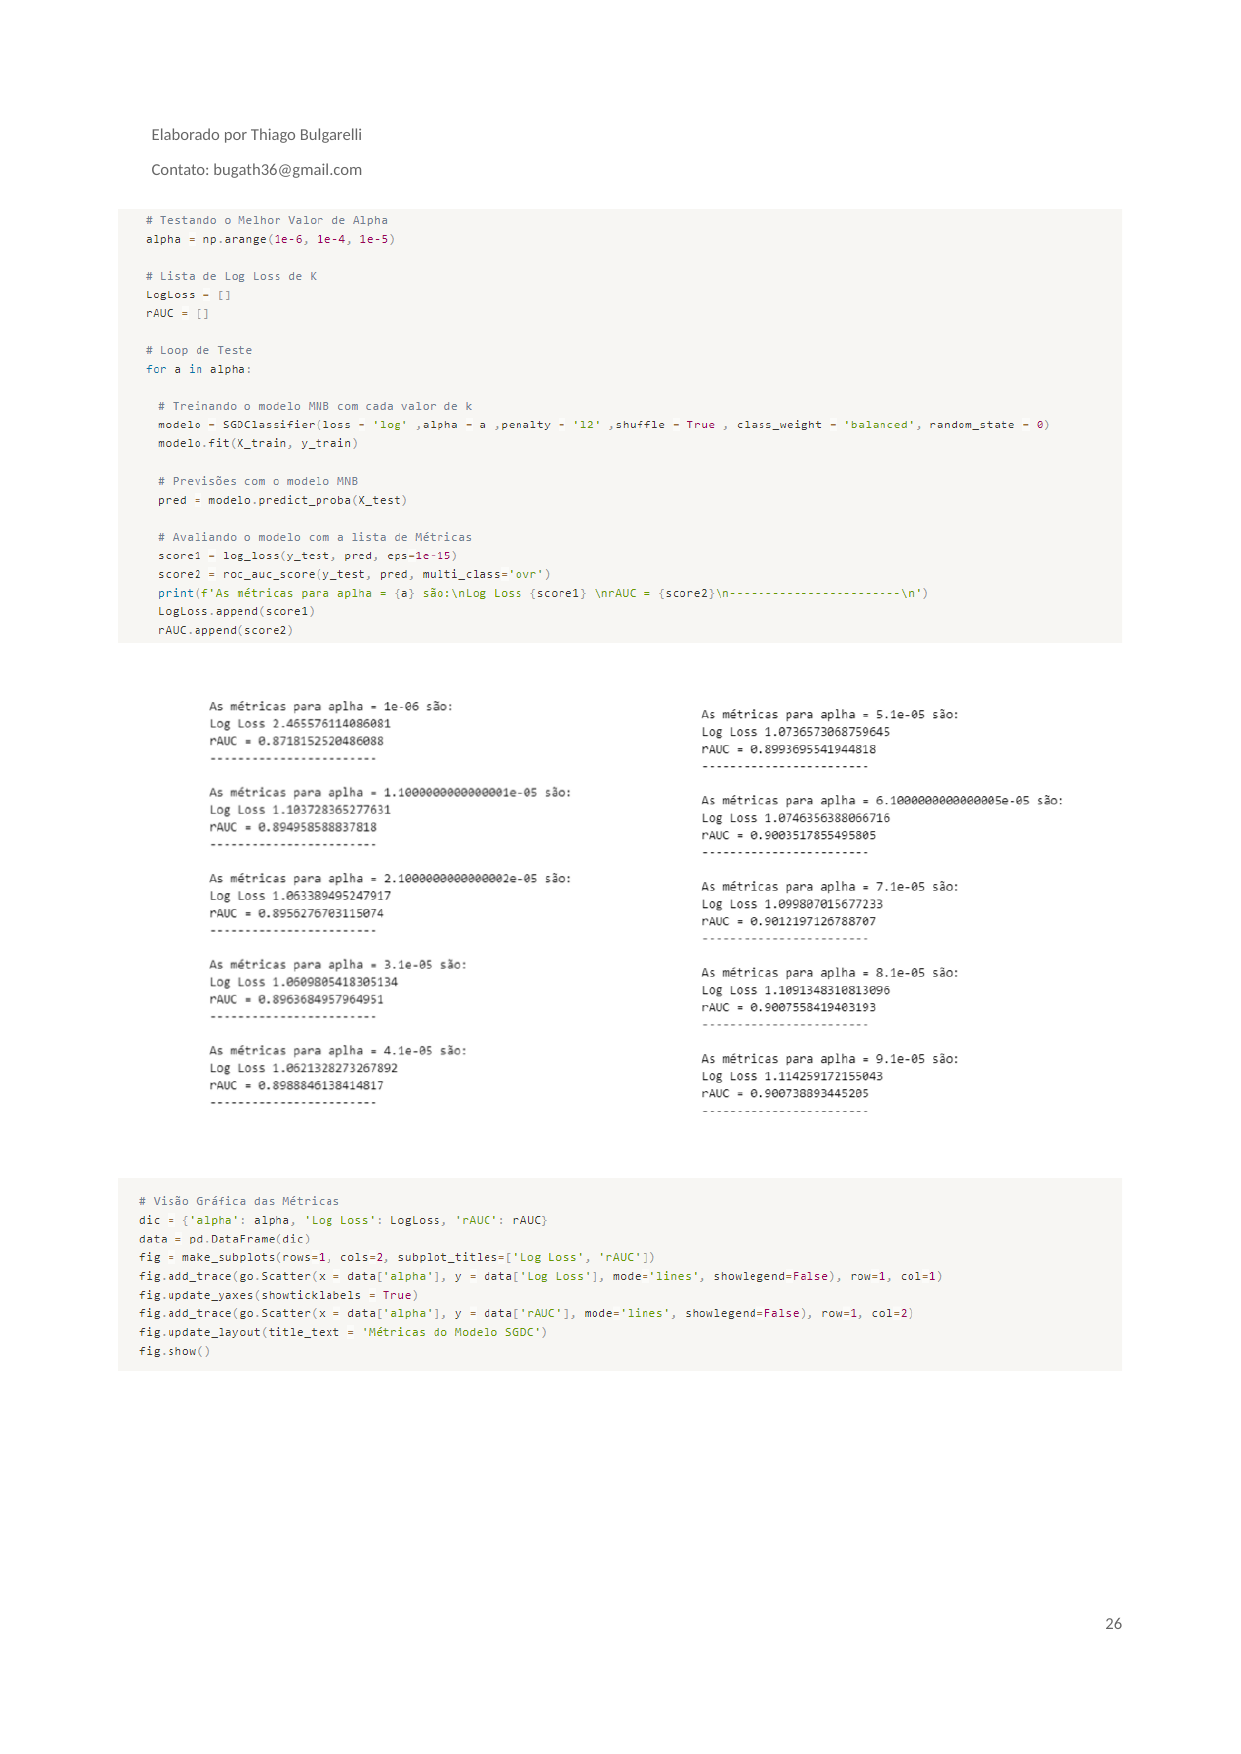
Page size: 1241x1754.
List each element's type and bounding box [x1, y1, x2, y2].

picture [118, 1178, 1123, 1371]
picture [118, 209, 1123, 643]
picture [198, 688, 1069, 1121]
